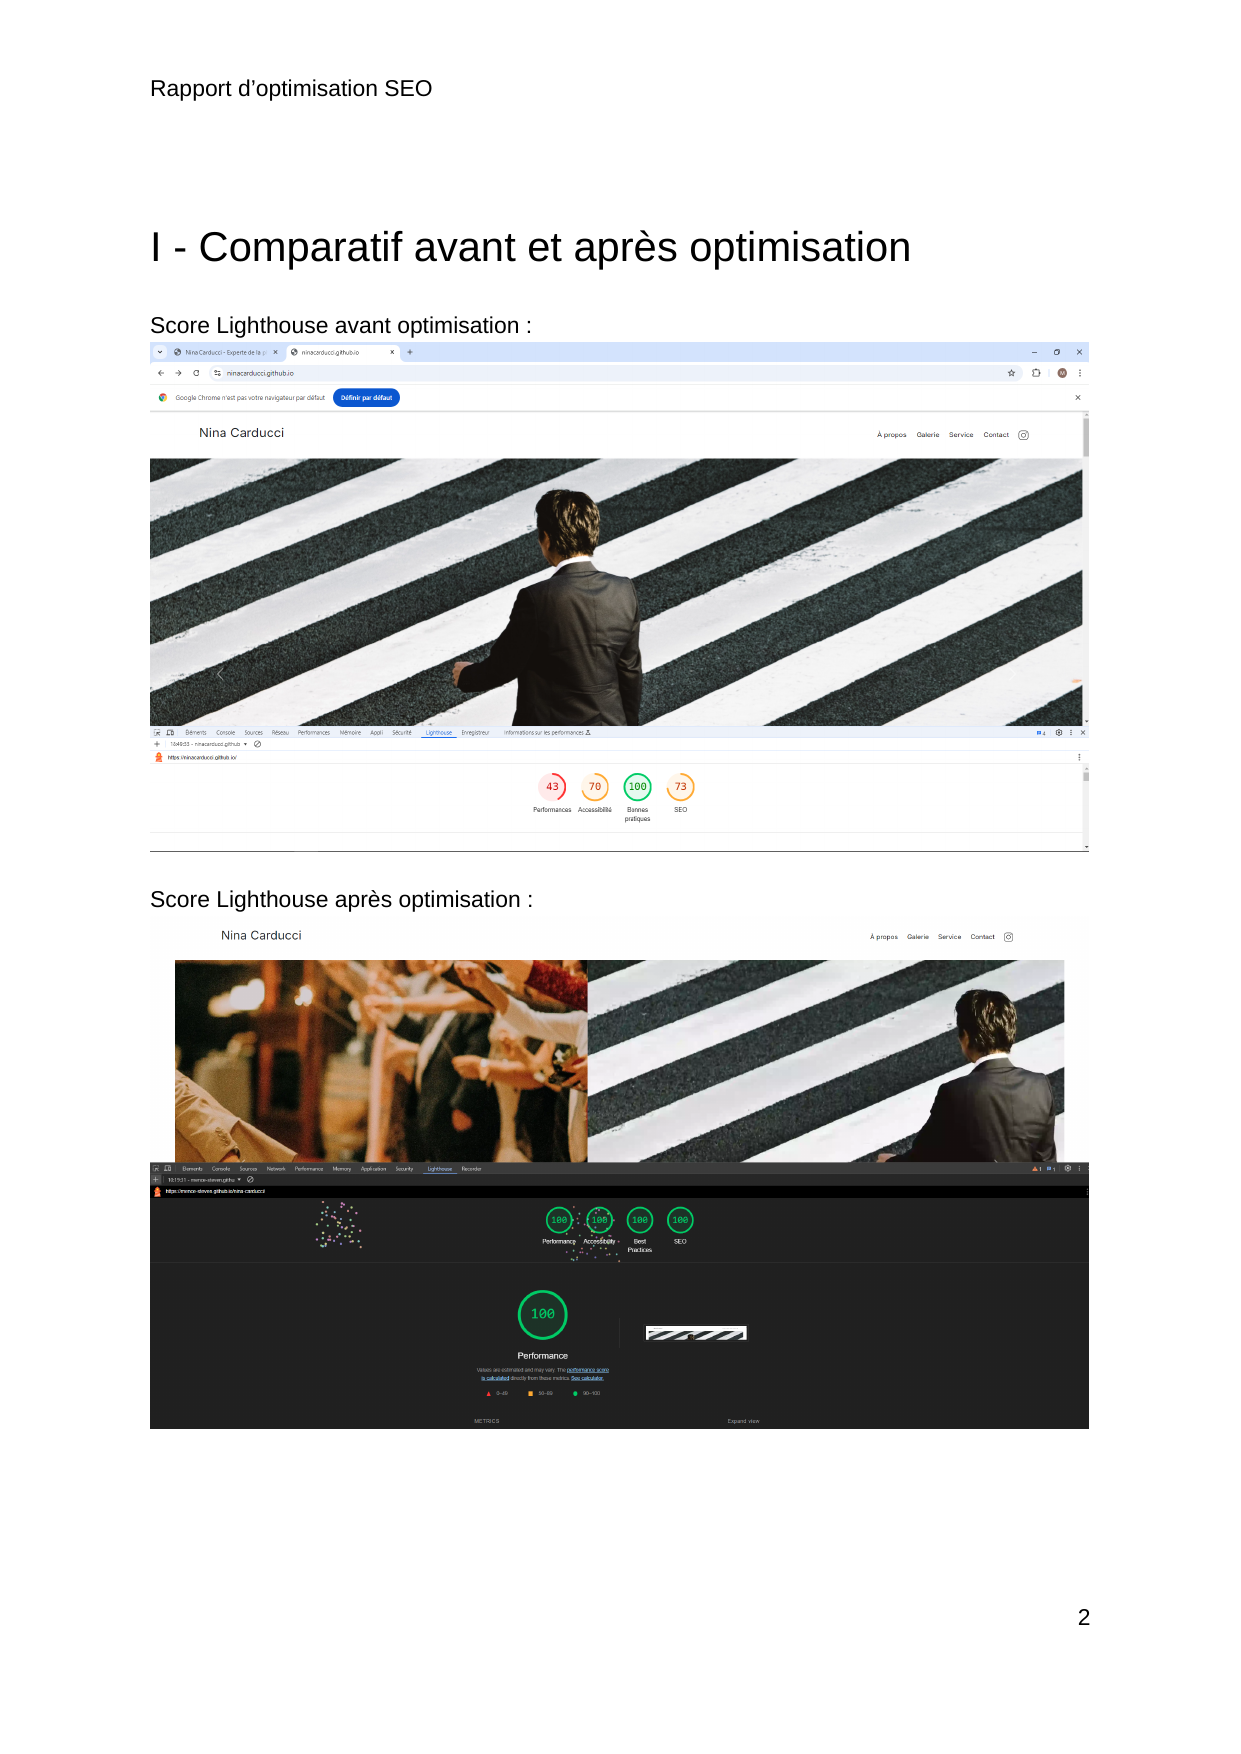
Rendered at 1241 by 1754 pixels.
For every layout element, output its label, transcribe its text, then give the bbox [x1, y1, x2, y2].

subtitle I - Comparatif avant et après optimisation [150, 222, 1090, 270]
text Score Lighthouse après optimisation : [150, 886, 1090, 1429]
text Score Lighthouse avant optimisation : [150, 312, 1090, 339]
